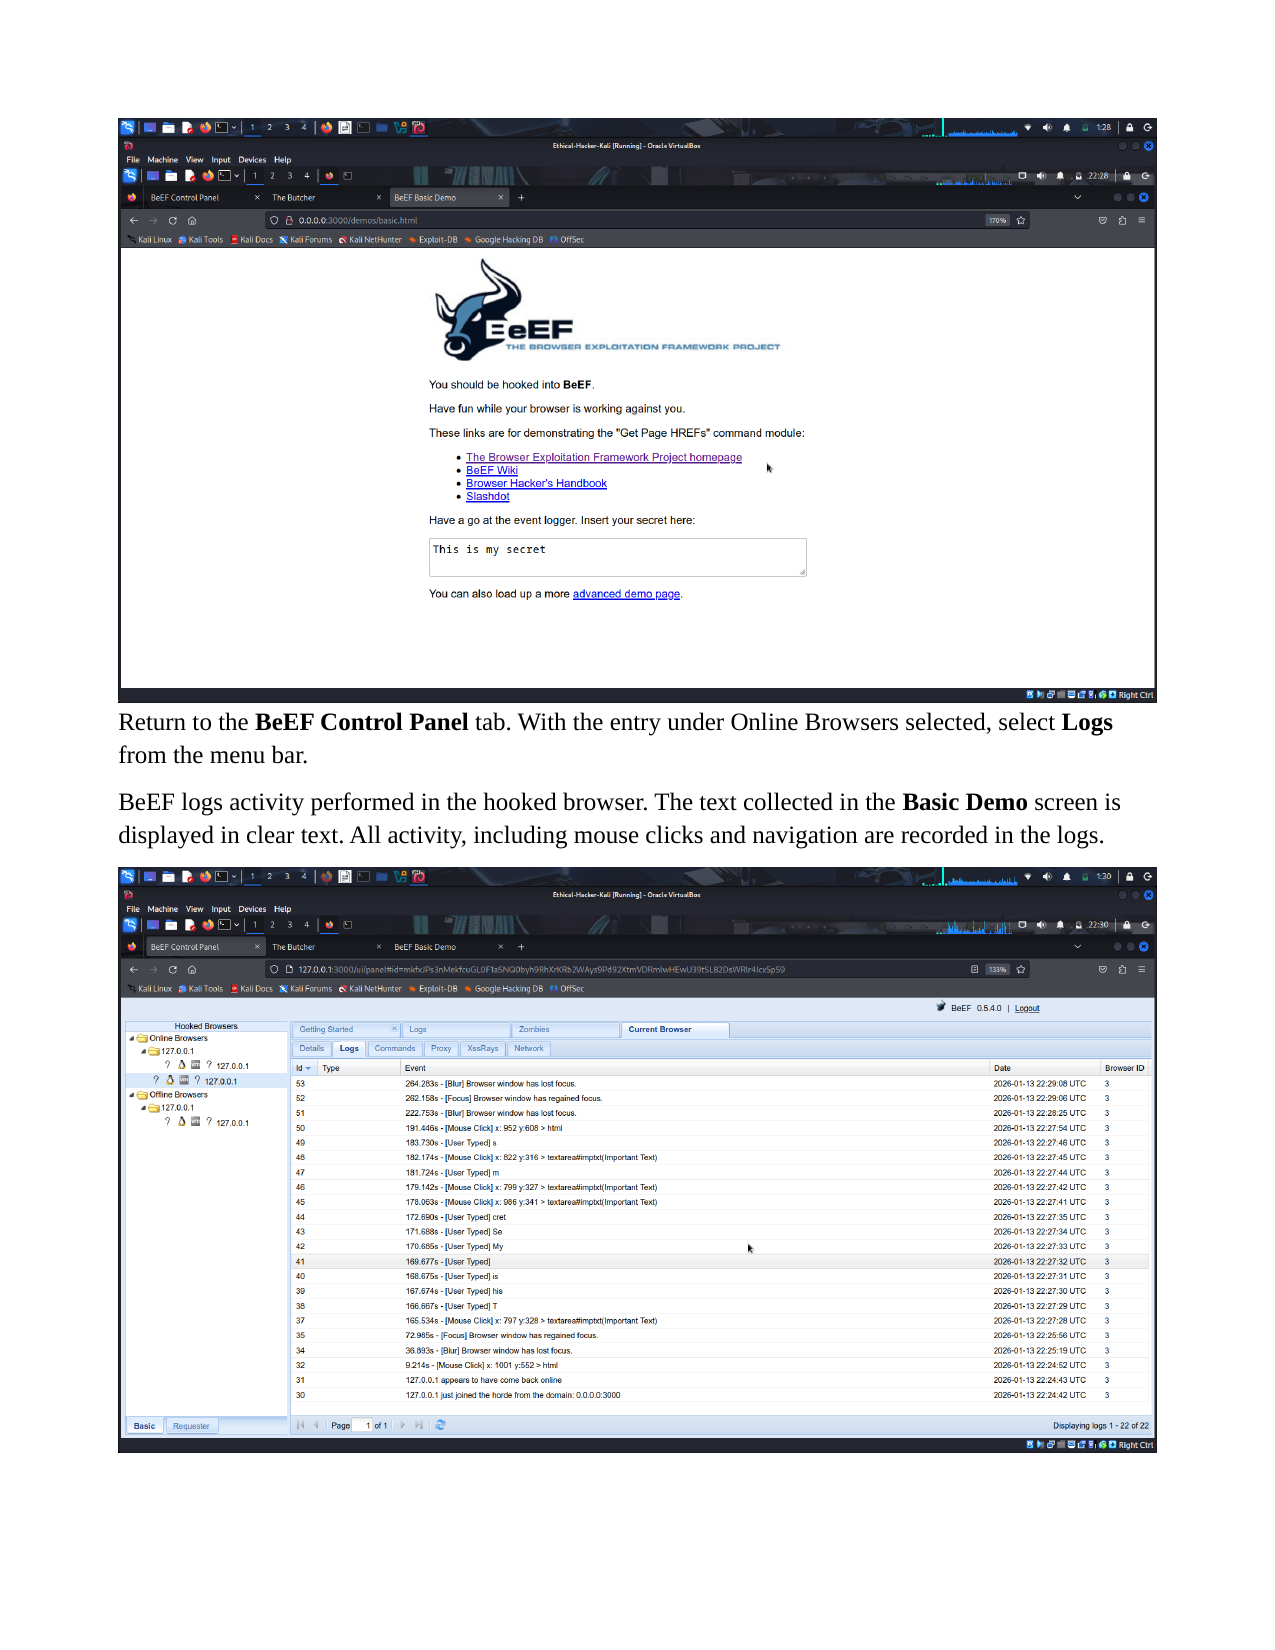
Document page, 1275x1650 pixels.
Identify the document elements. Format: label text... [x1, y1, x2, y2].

picture [118, 867, 1157, 1453]
picture [118, 118, 1157, 703]
text Return to the BeEF Control Panel tab. With the entry under Online Browsers selected, select Logs from the menu bar. [118, 703, 1157, 768]
text BeEF logs activity performed in the hooked browser. The text collected in the Basic Demo screen is displayed in clear text. All activity, including mouse clicks and navigation are recorded in the logs. [118, 787, 1157, 849]
